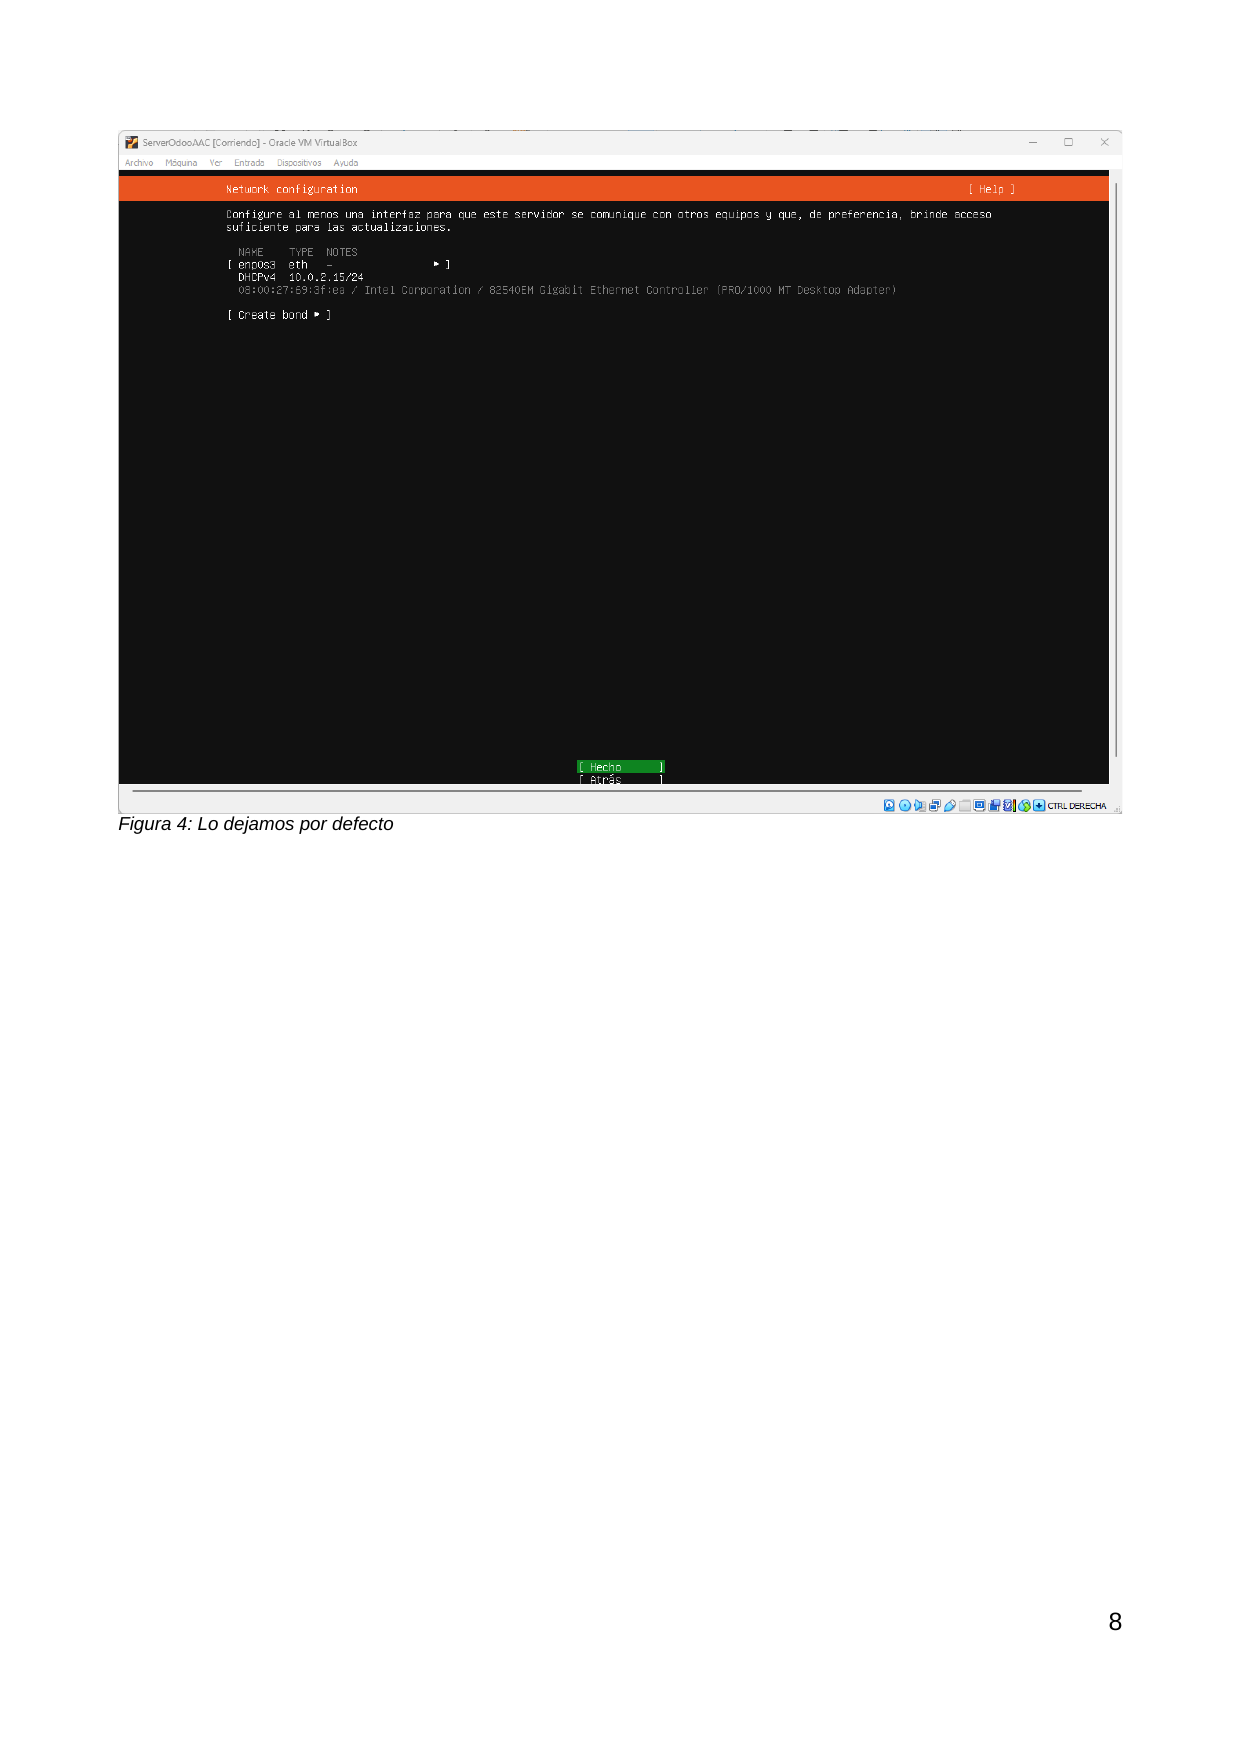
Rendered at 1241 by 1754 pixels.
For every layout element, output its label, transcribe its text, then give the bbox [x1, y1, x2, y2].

text Figura 4: Lo dejamos por defecto [118, 814, 1122, 835]
picture [118, 130, 1123, 814]
